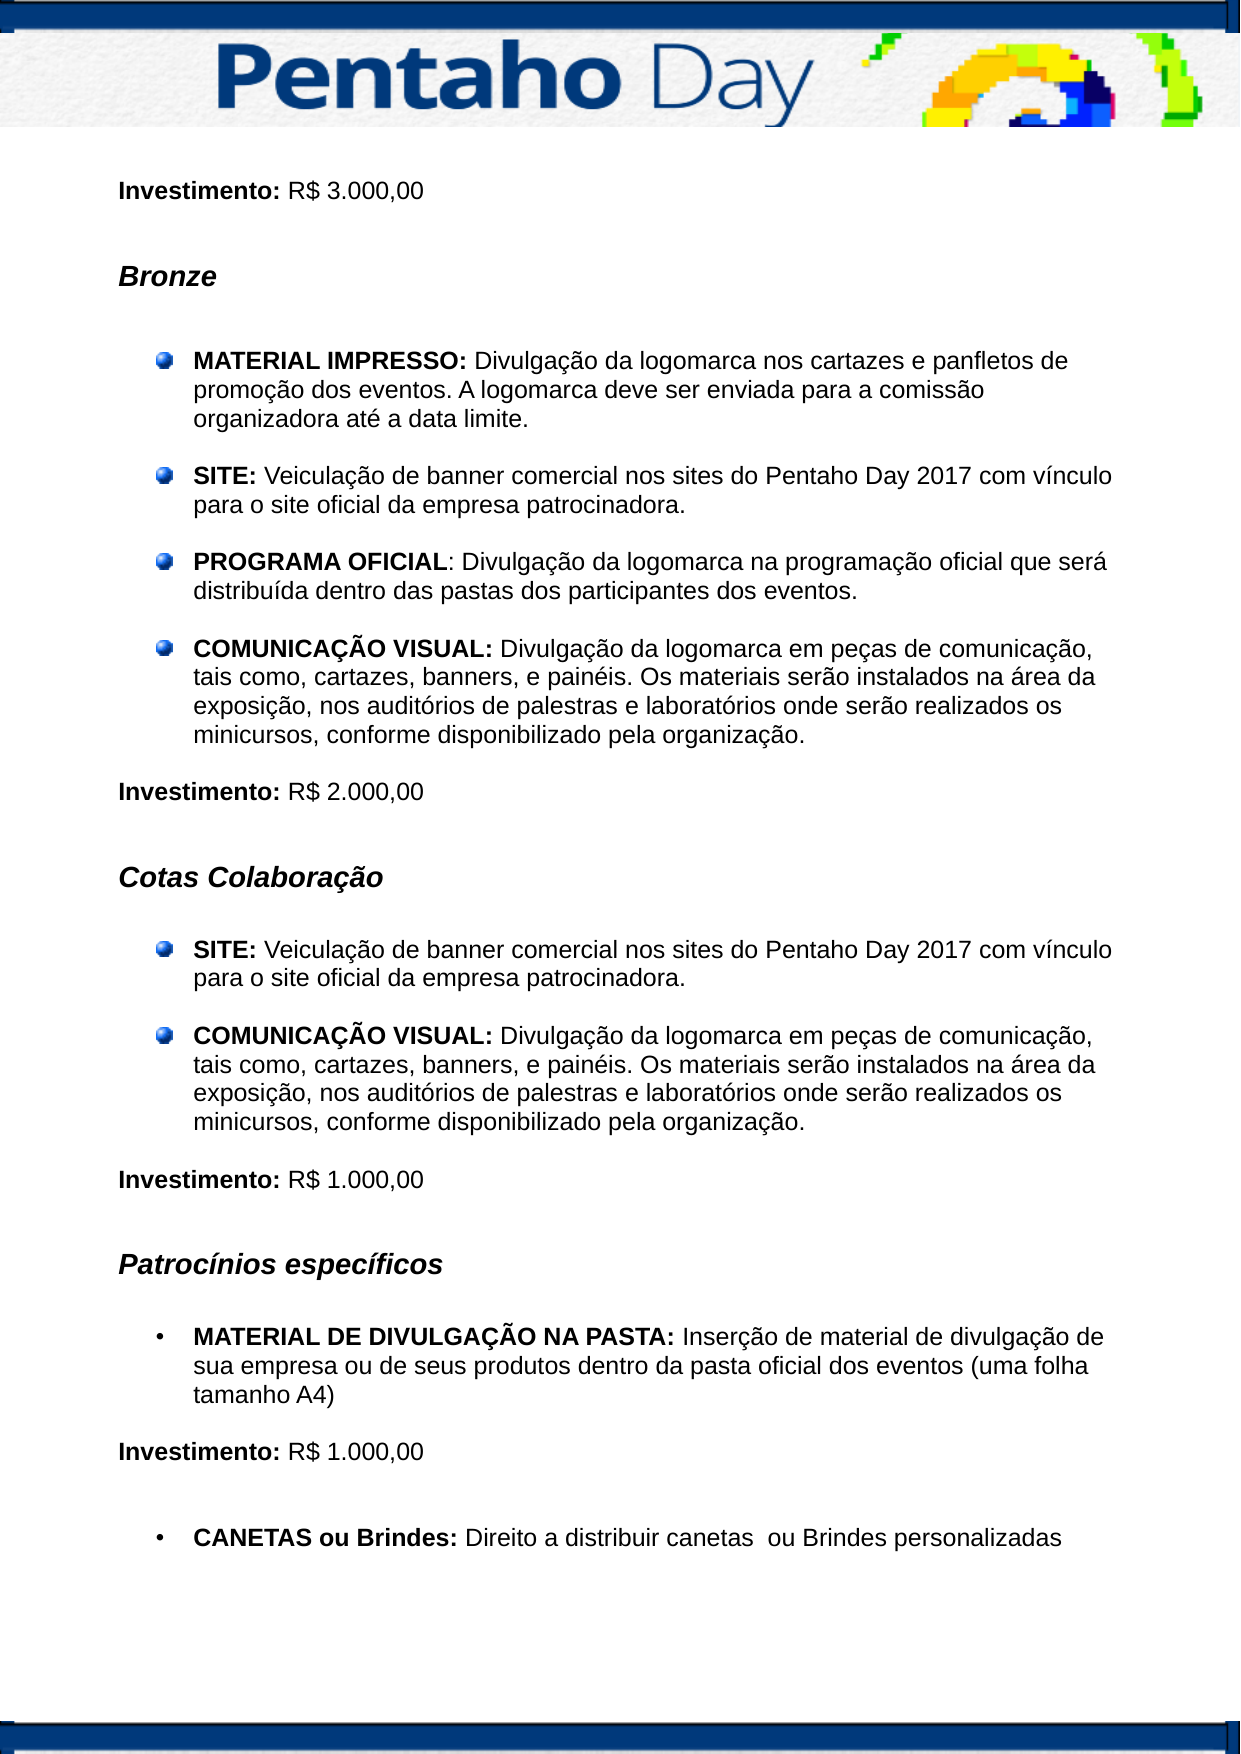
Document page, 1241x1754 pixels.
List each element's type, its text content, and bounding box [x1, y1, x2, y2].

list SITE: Veiculação de banner comercial nos sites do Pentaho Day 2017 com vínculo para o site oficial da empresa patrocinadora. [156, 935, 1122, 992]
picture [0, 0, 1240, 127]
text Investimento: R$ 2.000,00 [118, 777, 1122, 806]
picture [156, 640, 173, 656]
list MATERIAL DE DIVULGAÇÃO NA PASTA: Inserção de material de divulgação de sua empresa ou de seus produtos dentro da pasta oficial dos eventos (uma folha tamanho A4) [156, 1322, 1122, 1408]
subtitle Cotas Colaboração [118, 860, 1122, 893]
picture [156, 553, 173, 570]
list SITE: Veiculação de banner comercial nos sites do Pentaho Day 2017 com vínculo para o site oficial da empresa patrocinadora. [156, 461, 1122, 519]
subtitle Bronze [118, 259, 1122, 292]
text Investimento: R$ 3.000,00 [118, 176, 1122, 205]
subtitle Patrocínios específicos [118, 1247, 1122, 1281]
text Investimento: R$ 1.000,00 [118, 1437, 1122, 1466]
picture [156, 1027, 173, 1044]
picture [156, 352, 173, 369]
picture [0, 1721, 1240, 1754]
list COMUNICAÇÃO VISUAL: Divulgação da logomarca em peças de comunicação, tais como, cartazes, banners, e painéis. Os materiais serão instalados na área da exposição, nos auditórios de palestras e laboratórios onde serão realizados os minicursos, conforme disponibilizado pela organização. [156, 1021, 1122, 1136]
picture [156, 941, 173, 957]
list MATERIAL IMPRESSO: Divulgação da logomarca nos cartazes e panfletos de promoção dos eventos. A logomarca deve ser enviada para a comissão organizadora até a data limite. [156, 346, 1122, 432]
text Investimento: R$ 1.000,00 [118, 1165, 1122, 1193]
picture [156, 467, 173, 484]
list CANETAS ou Brindes: Direito a distribuir canetas ou Brindes personalizadas [156, 1523, 1122, 1552]
list COMUNICAÇÃO VISUAL: Divulgação da logomarca em peças de comunicação, tais como, cartazes, banners, e painéis. Os materiais serão instalados na área da exposição, nos auditórios de palestras e laboratórios onde serão realizados os minicursos, conforme disponibilizado pela organização. [156, 634, 1122, 749]
list PROGRAMA OFICIAL: Divulgação da logomarca na programação oficial que será distribuída dentro das pastas dos participantes dos eventos. [156, 547, 1122, 605]
